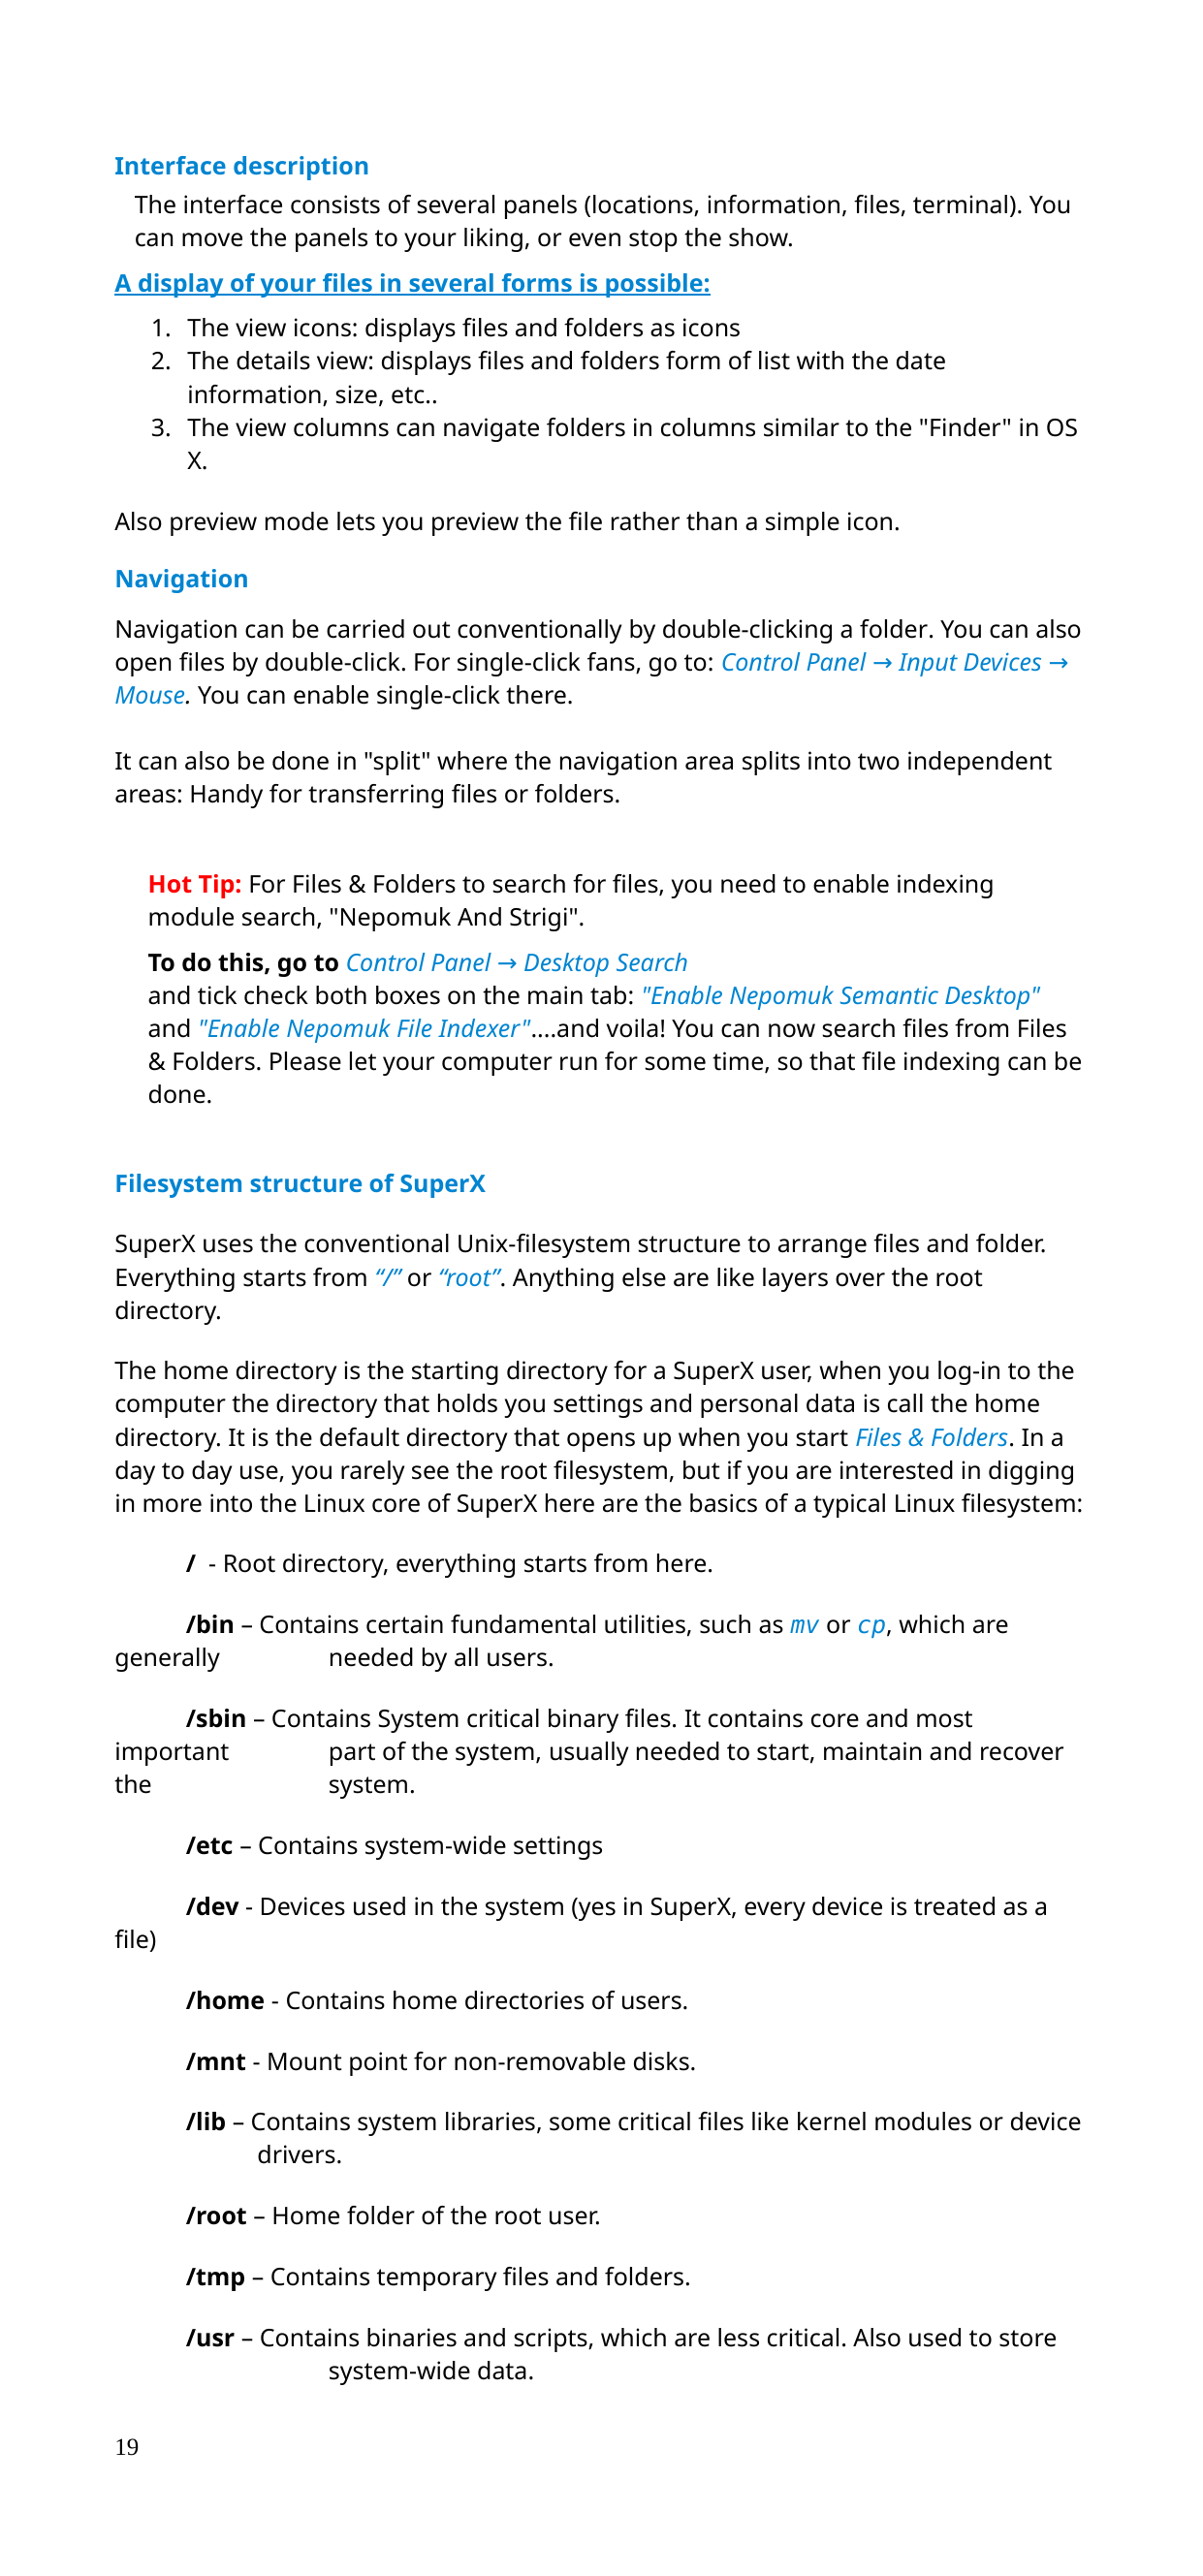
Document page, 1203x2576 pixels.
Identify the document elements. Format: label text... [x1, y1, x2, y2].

list The view columns can navigate folders in columns similar to the "Finder" in OS X. [151, 410, 1088, 476]
text /usr – Contains binaries and scripts, which are less critical. Also used to store system-wide data. [114, 2320, 1088, 2387]
text Navigation can be carried out conventionally by double-clicking a folder. You can also open files by double-click. For single-click fans, go to: Control Panel → Input Devices → Mouse. You can enable single-click there. [114, 612, 1088, 710]
text Also preview mode lets you preview the file rather than a simple icon. [114, 505, 1088, 537]
text To do this, go to Control Panel → Desktop Search and tick check both boxes on the main tab: "Enable Nepomuk Semantic Desktop" and "Enable Nepomuk File Indexer"....and voila! You can now search files from Files & Folders. Please let your computer run for some time, so that file indexing can be done. [147, 946, 1088, 1111]
text /mnt - Mount point for non-removable disks. [114, 2044, 1088, 2077]
list The details view: displays files and folders form of list with the date information, size, etc.. [151, 344, 1088, 410]
text /sbin – Contains System critical binary files. It contains core and most important part of the system, usually needed to start, maintain and recover the system. [114, 1702, 1088, 1801]
text The interface consists of several panels (locations, information, files, terminal). You can move the panels to your liking, or even stop the show. [134, 188, 1088, 254]
text / - Root directory, everything starts from here. [114, 1547, 1088, 1580]
text SuperX uses the conventional Unix-filesystem structure to arrange files and folder. [114, 1227, 1088, 1260]
subtitle Navigation [114, 561, 1088, 595]
list The view icons: displays files and folders as icons [151, 311, 1088, 344]
text /lib – Contains system libraries, some critical files like kernel modules or device drivers. [114, 2105, 1088, 2171]
text /home - Contains home directories of users. [114, 1983, 1088, 2017]
text Filesystem structure of SuperX [114, 1166, 1088, 1199]
text Hot Tip: For Files & Folders to search for files, you need to enable indexing module search, "Nepomuk And Strigi". [147, 867, 1088, 933]
subtitle Interface description [114, 148, 1088, 182]
text A display of your files in several forms is possible: [114, 266, 1088, 298]
text /bin – Contains certain fundamental utilities, such as mv or cp, which are generally needed by all users. [114, 1608, 1088, 1674]
text Everything starts from “/” or “root”. Anything else are like layers over the root directory. [114, 1260, 1088, 1326]
text /root – Home folder of the root user. [114, 2199, 1088, 2232]
text The home directory is the starting directory for a SuperX user, when you log-in to the computer the directory that holds you settings and personal data is call the home directory. It is the default directory that opens up when you start Files & Folders. In a day to day use, you rarely see the root filesystem, but if you are interested in digging in more into the Linux core of SuperX here are the basics of a typical Linux filesystem: [114, 1354, 1088, 1519]
text /etc – Contains system-wide settings [114, 1829, 1088, 1862]
text /tmp – Contains temporary files and folders. [114, 2260, 1088, 2293]
text /dev - Devices used in the system (yes in SuperX, every device is treated as a file) [114, 1889, 1088, 1956]
text It can also be done in "split" where the navigation area splits into two independent areas: Handy for transferring files or folders. [114, 744, 1088, 810]
